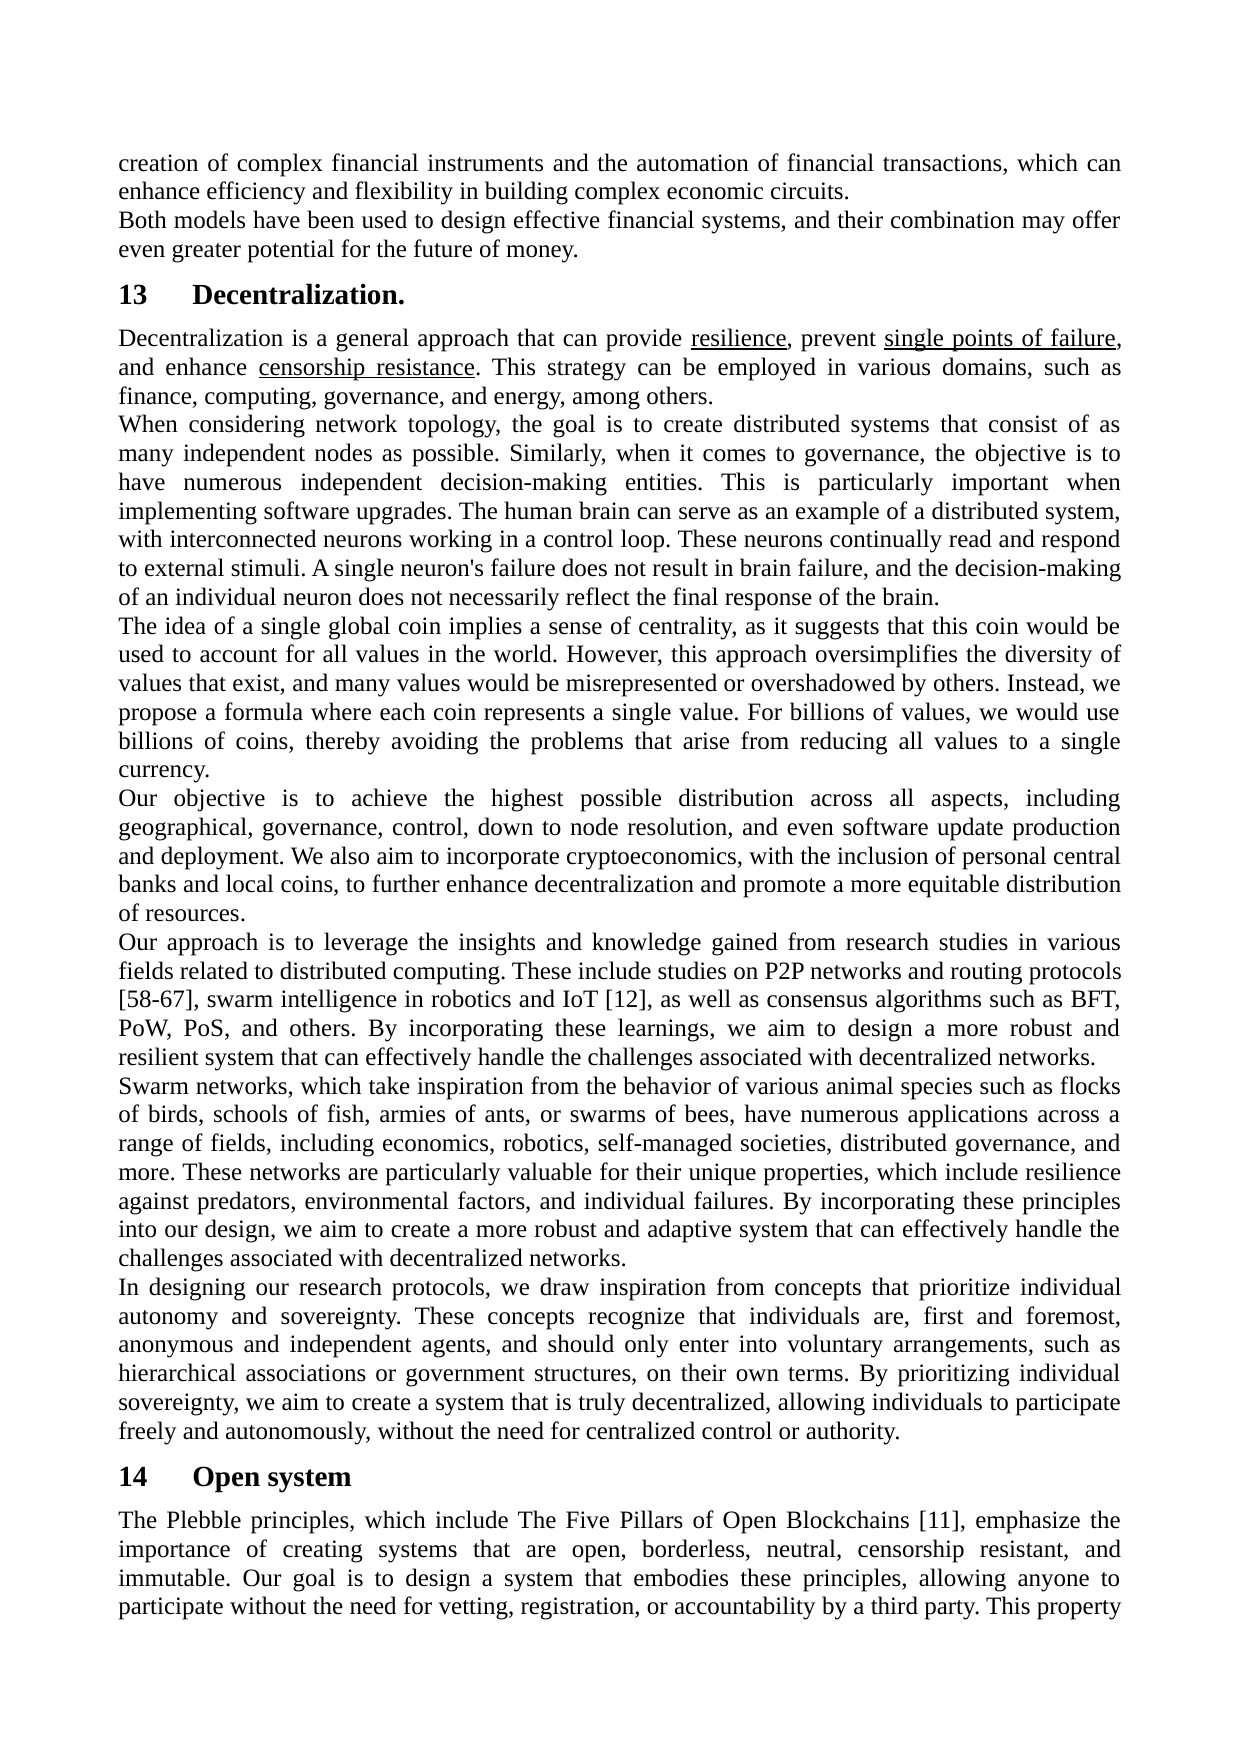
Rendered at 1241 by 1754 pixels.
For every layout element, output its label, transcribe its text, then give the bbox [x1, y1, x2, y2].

text In designing our research protocols, we draw inspiration from concepts that prioritize individual autonomy and sovereignty. These concepts recognize that individuals are, first and foremost, anonymous and independent agents, and should only enter into voluntary arrangements, such as hierarchical associations or government structures, on their own terms. By prioritizing individual sovereignty, we aim to create a system that is truly decentralized, allowing individuals to participate freely and autonomously, without the need for centralized control or authority. [118, 1272, 1122, 1444]
text Our objective is to achieve the highest possible distribution across all aspects, including geographical, governance, control, down to node resolution, and even software update production and deployment. We also aim to incorporate cryptoeconomics, with the inclusion of personal central banks and local coins, to further enhance decentralization and promote a more equitable distribution of resources. [118, 783, 1122, 927]
text Our approach is to leverage the insights and knowledge gained from research studies in various fields related to distributed computing. These include studies on P2P networks and routing protocols [58-67], swarm intelligence in robotics and IoT [12], as well as consensus algorithms such as BFT, PoW, PoS, and others. By incorporating these learnings, we aim to design a more robust and resilient system that can effectively handle the challenges associated with decentralized networks. [118, 927, 1122, 1071]
text Decentralization is a general approach that can provide resilience, prevent single points of failure, and enhance censorship resistance. This strategy can be employed in various domains, such as finance, computing, governance, and energy, among others. [118, 323, 1122, 409]
text Swarm networks, which take inspiration from the behavior of various animal species such as flocks of birds, schools of fish, armies of ants, or swarms of bees, have numerous applications across a range of fields, including economics, robotics, self-managed societies, distributed governance, and more. These networks are particularly valuable for their unique properties, which include resilience against predators, environmental factors, and individual failures. By incorporating these principles into our design, we aim to create a more robust and adaptive system that can effectively handle the challenges associated with decentralized networks. [118, 1071, 1122, 1272]
subtitle Decentralization. [118, 277, 1122, 311]
text Both models have been used to design effective financial systems, and their combination may offer even greater potential for the future of money. [118, 205, 1122, 263]
text When considering network topology, the goal is to create distributed systems that consist of as many independent nodes as possible. Similarly, when it comes to governance, the objective is to have numerous independent decision-making entities. This is particularly important when implementing software upgrades. The human brain can serve as an example of a distributed system, with interconnected neurons working in a control loop. These neurons continually read and respond to external stimuli. A single neuron's failure does not result in brain failure, and the decision-making of an individual neuron does not necessarily reflect the final response of the brain. [118, 409, 1122, 611]
text creation of complex financial instruments and the automation of financial transactions, which can enhance efficiency and flexibility in building complex economic circuits. [118, 148, 1122, 205]
text The idea of a single global coin implies a sense of centrality, as it suggests that this coin would be used to account for all values in the world. However, this approach oversimplifies the diversity of values that exist, and many values would be misrepresented or overshadowed by others. Instead, we propose a formula where each coin represents a single value. For billions of values, we would use billions of coins, thereby avoiding the problems that arise from reducing all values to a single currency. [118, 611, 1122, 783]
text The Plebble principles, which include The Five Pillars of Open Blockchains [11], emphasize the importance of creating systems that are open, borderless, neutral, censorship resistant, and immutable. Our goal is to design a system that embodies these principles, allowing anyone to participate without the need for vetting, registration, or accountability by a third party. This property [118, 1505, 1122, 1620]
subtitle Open system [118, 1459, 1122, 1493]
